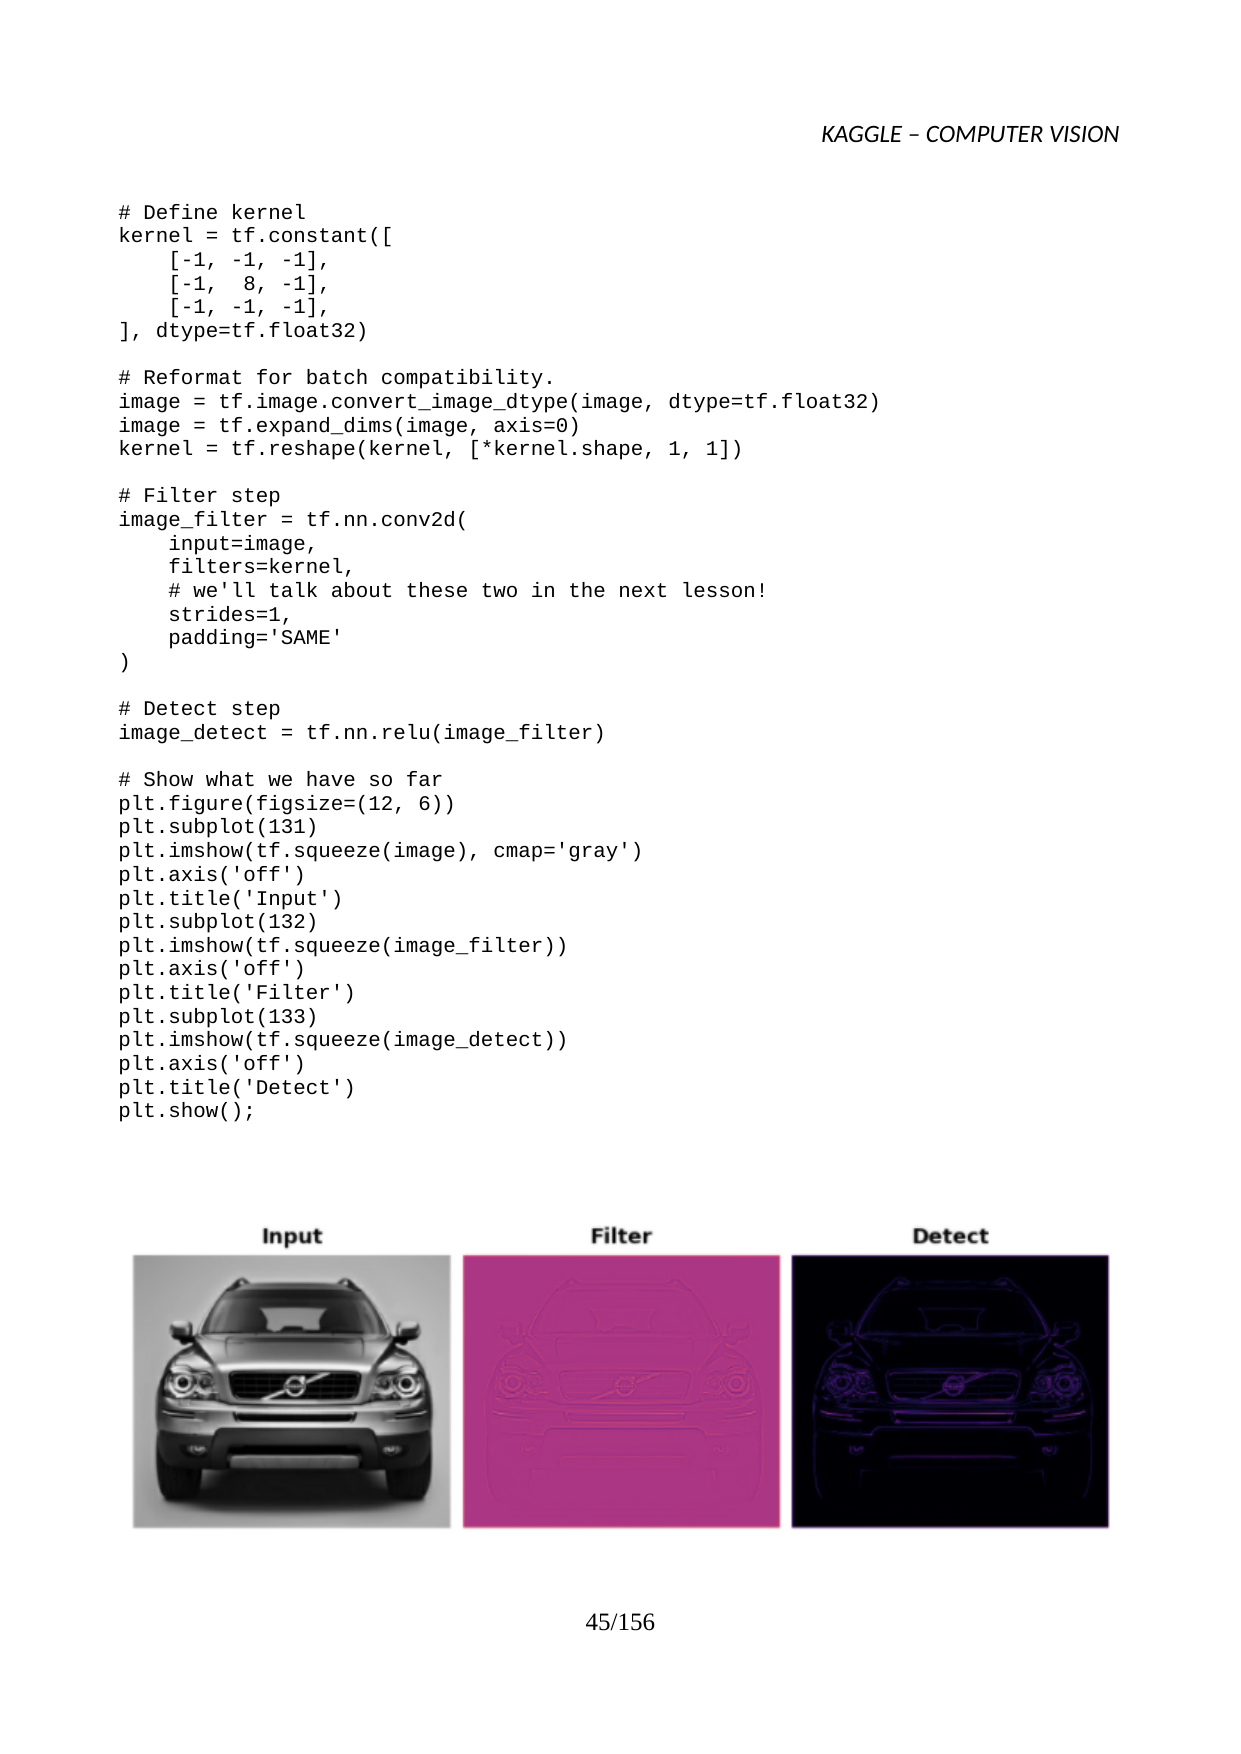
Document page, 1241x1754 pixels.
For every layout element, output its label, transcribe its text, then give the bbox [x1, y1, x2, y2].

text plt.title('Input') [118, 887, 1122, 911]
text kernel = tf.constant([ [118, 225, 1122, 249]
text plt.imshow(tf.squeeze(image_detect)) [118, 1029, 1122, 1053]
text plt.title('Detect') [118, 1077, 1122, 1100]
text plt.imshow(tf.squeeze(image_filter)) [118, 935, 1122, 958]
text plt.axis('off') [118, 864, 1122, 887]
text padding='SAME' [118, 627, 1122, 651]
text plt.subplot(133) [118, 1006, 1122, 1029]
text image_detect = tf.nn.relu(image_filter) [118, 722, 1122, 746]
text plt.axis('off') [118, 958, 1122, 982]
text kernel = tf.reshape(kernel, [*kernel.shape, 1, 1]) [118, 438, 1122, 462]
text # we'll talk about these two in the next lesson! [118, 580, 1122, 604]
text image_filter = tf.nn.conv2d( [118, 509, 1122, 533]
text # Show what we have so far [118, 769, 1122, 793]
picture [118, 1194, 1122, 1545]
text [-1, -1, -1], [118, 249, 1122, 273]
text image = tf.expand_dims(image, axis=0) [118, 414, 1122, 438]
text input=image, [118, 533, 1122, 556]
text plt.imshow(tf.squeeze(image), cmap='gray') [118, 840, 1122, 864]
text plt.axis('off') [118, 1053, 1122, 1077]
text ) [118, 651, 1122, 675]
text # Reformat for batch compatibility. [118, 367, 1122, 391]
text plt.figure(figsize=(12, 6)) [118, 793, 1122, 817]
text plt.title('Filter') [118, 982, 1122, 1006]
text [-1, 8, -1], [118, 273, 1122, 296]
text plt.subplot(132) [118, 911, 1122, 935]
text strides=1, [118, 604, 1122, 627]
text # Detect step [118, 698, 1122, 722]
text image = tf.image.convert_image_dtype(image, dtype=tf.float32) [118, 391, 1122, 414]
text plt.subplot(131) [118, 817, 1122, 840]
text # Define kernel [118, 202, 1122, 225]
text filters=kernel, [118, 556, 1122, 580]
text # Filter step [118, 486, 1122, 509]
text plt.show(); [118, 1100, 1122, 1124]
text ], dtype=tf.float32) [118, 320, 1122, 344]
text [-1, -1, -1], [118, 296, 1122, 320]
